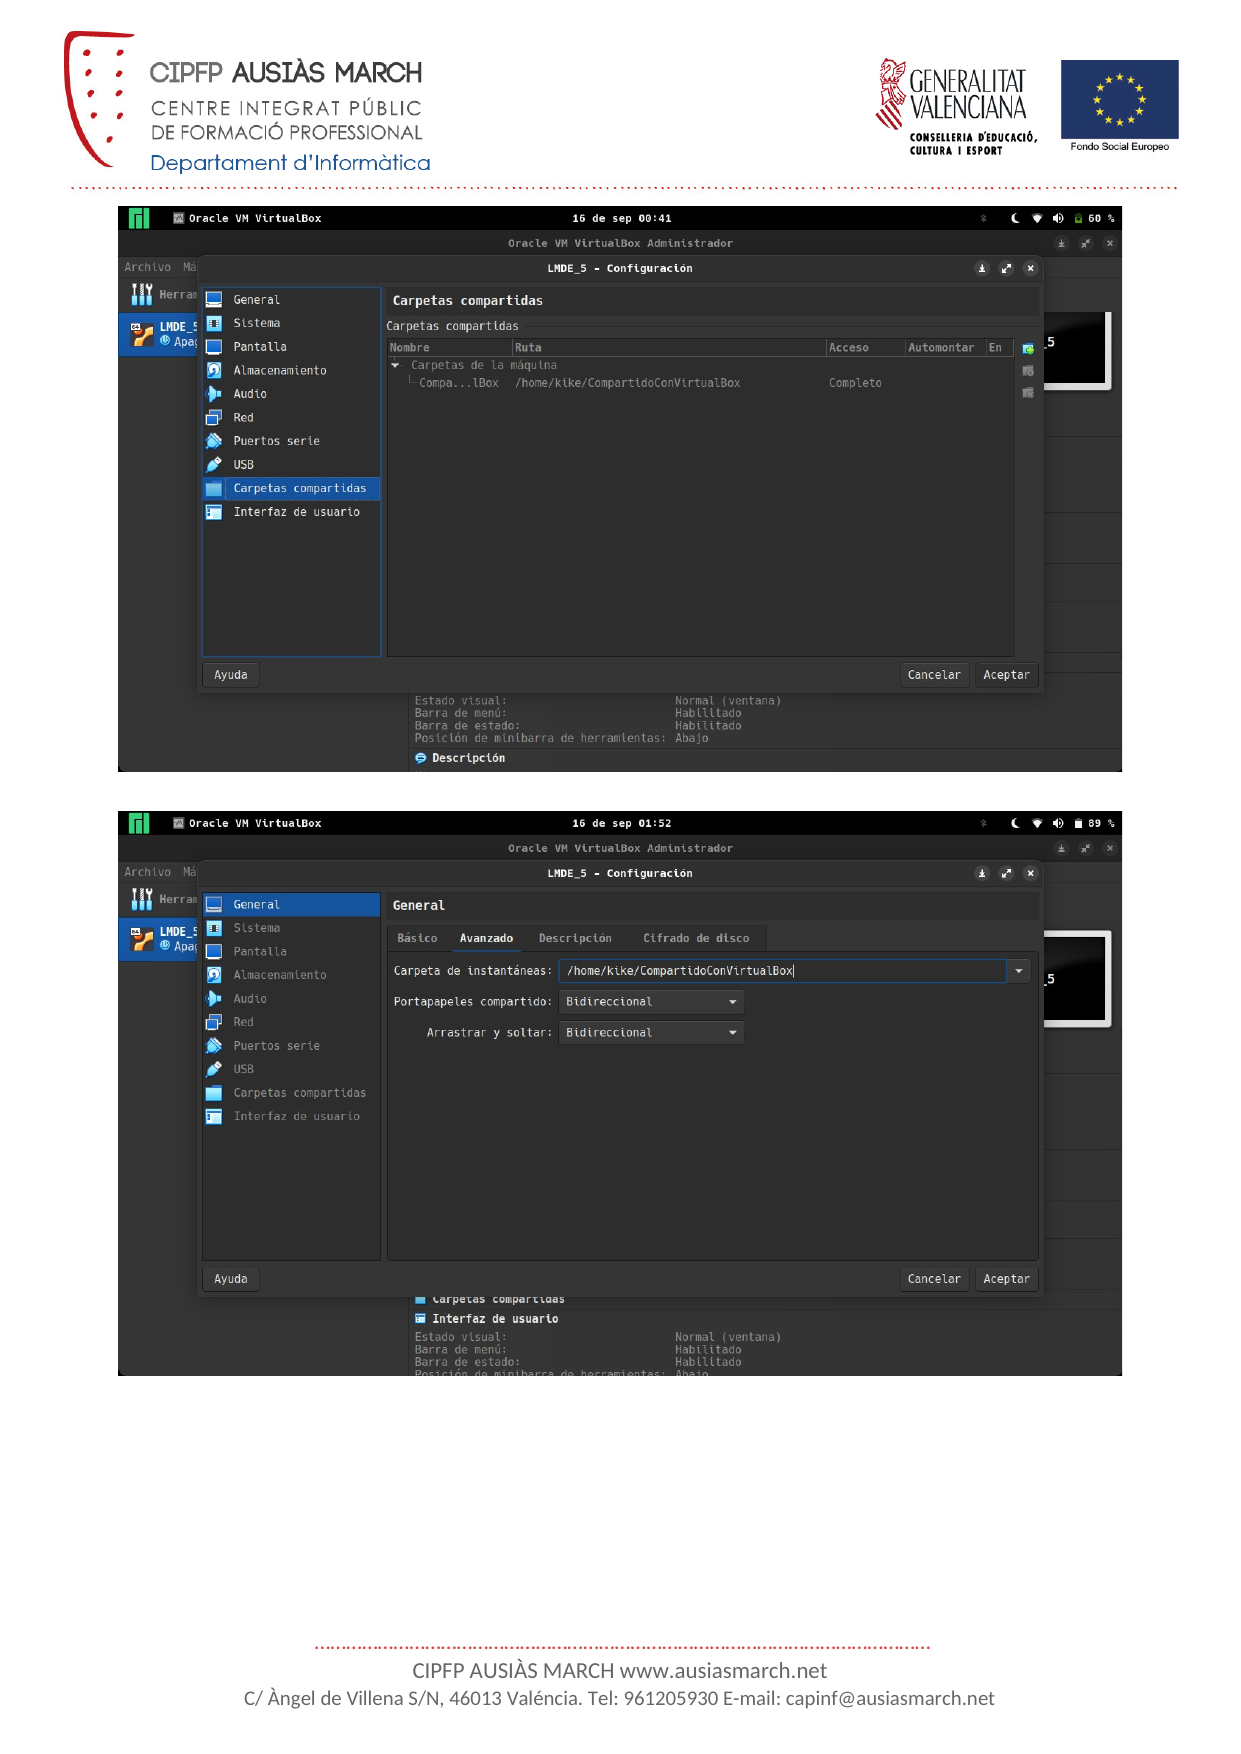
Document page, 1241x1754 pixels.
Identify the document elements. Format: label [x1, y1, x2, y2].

picture [118, 811, 1123, 1376]
picture [118, 206, 1123, 772]
picture [57, 25, 1185, 194]
